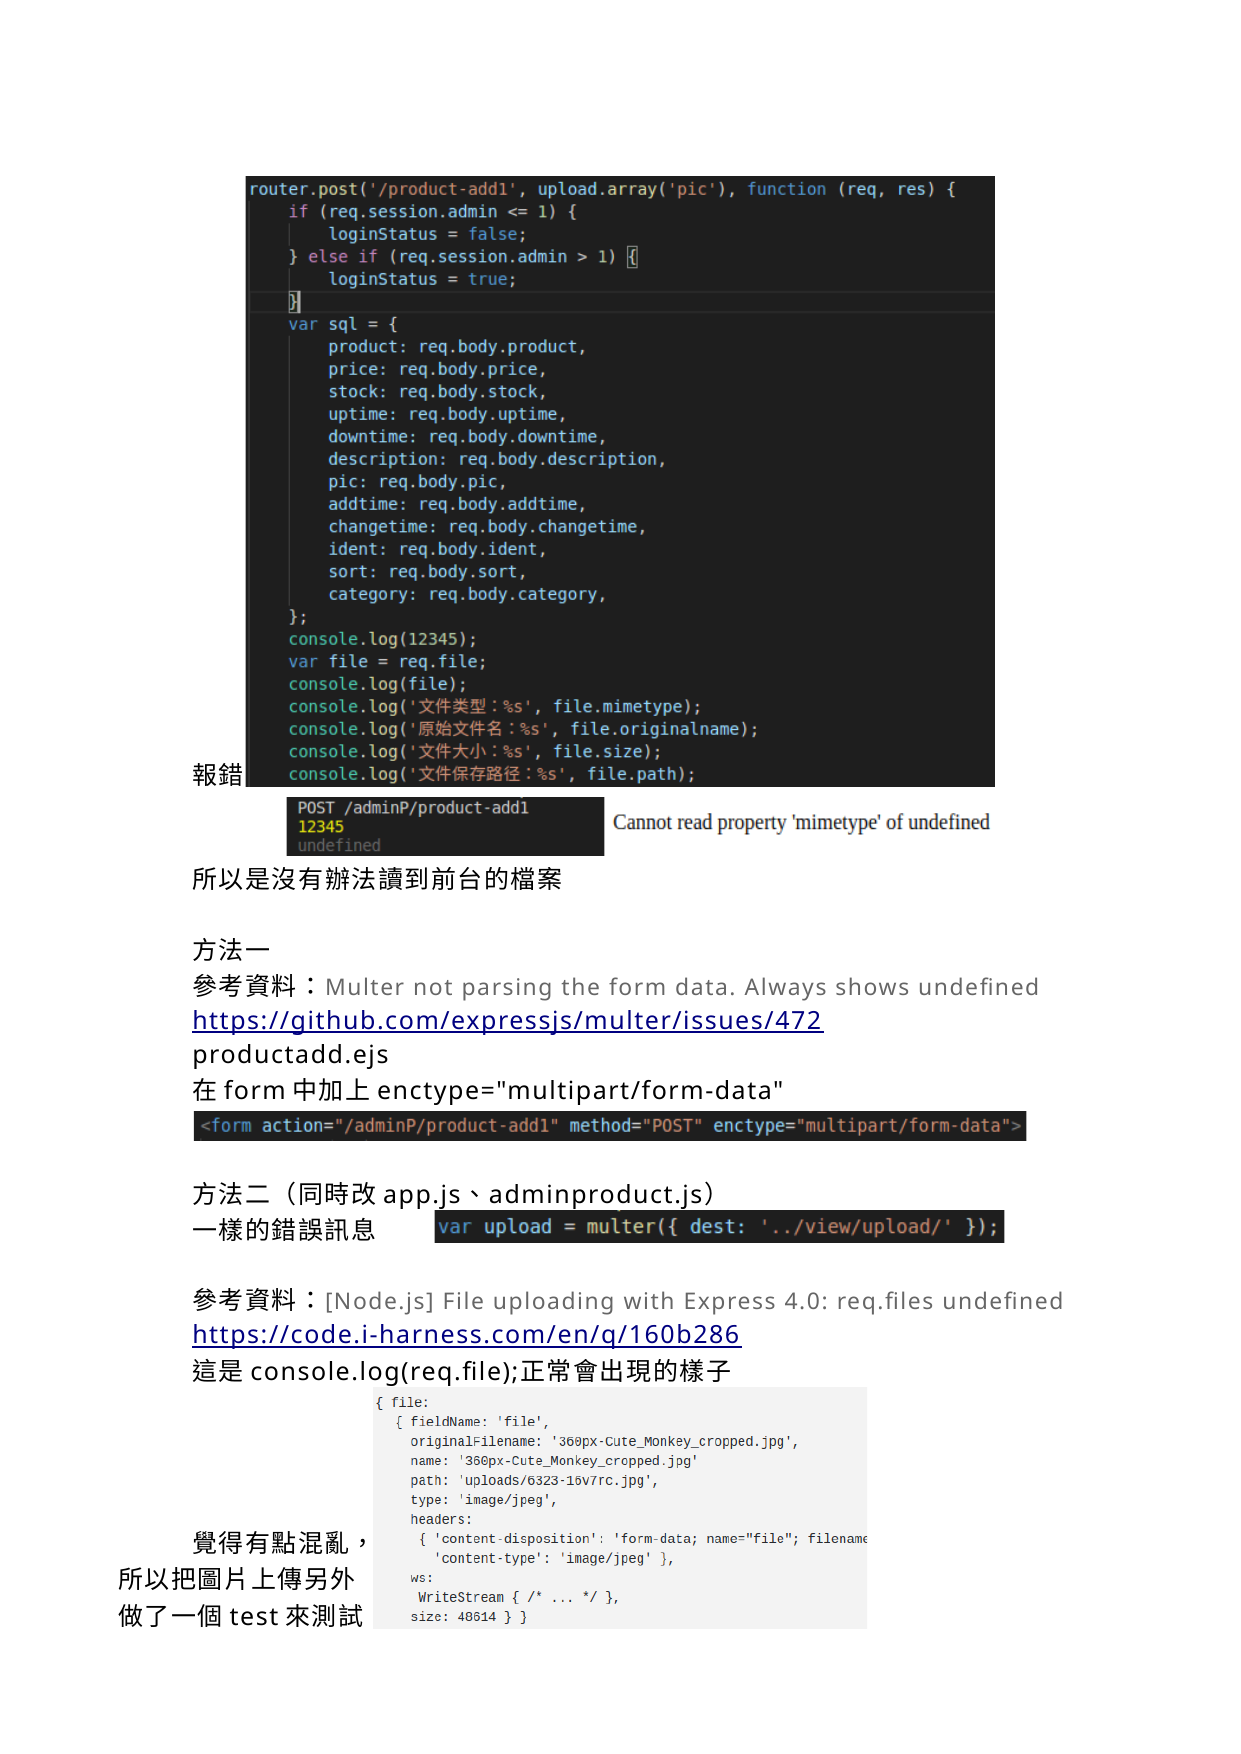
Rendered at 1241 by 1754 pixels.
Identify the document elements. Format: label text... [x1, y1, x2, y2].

picture [608, 808, 999, 836]
picture [373, 1387, 868, 1629]
picture [434, 1210, 1005, 1243]
picture [193, 1111, 1027, 1141]
text productadd.ejs [118, 1037, 1122, 1071]
text 覺得有點混亂，所以把圖片上傳另外做了一個test來測試 [118, 1523, 1122, 1632]
text 方法一 [118, 930, 1122, 966]
text 在form中加上enctype="multipart/form-data" [118, 1071, 1122, 1107]
text 參考資料：[Node.js] File uploading with Express 4.0: req.files undefined [118, 1281, 1122, 1317]
text 報錯： [118, 755, 1122, 792]
text 方法二（同時改app.js、adminproduct.js） [118, 1174, 1122, 1210]
text 參考資料：Multer not parsing the form data. Always shows undefined [118, 966, 1122, 1003]
text 一樣的錯誤訊息 [118, 1210, 1122, 1247]
text 所以是沒有辦法讀到前台的檔案 [118, 860, 1122, 896]
picture [245, 176, 995, 787]
picture [286, 797, 605, 856]
text https://code.i-harness.com/en/q/160b286 [118, 1317, 1122, 1351]
text https://github.com/expressjs/multer/issues/472 [118, 1003, 1122, 1037]
text 這是console.log(req.file);正常會出現的樣子 [118, 1351, 1122, 1387]
